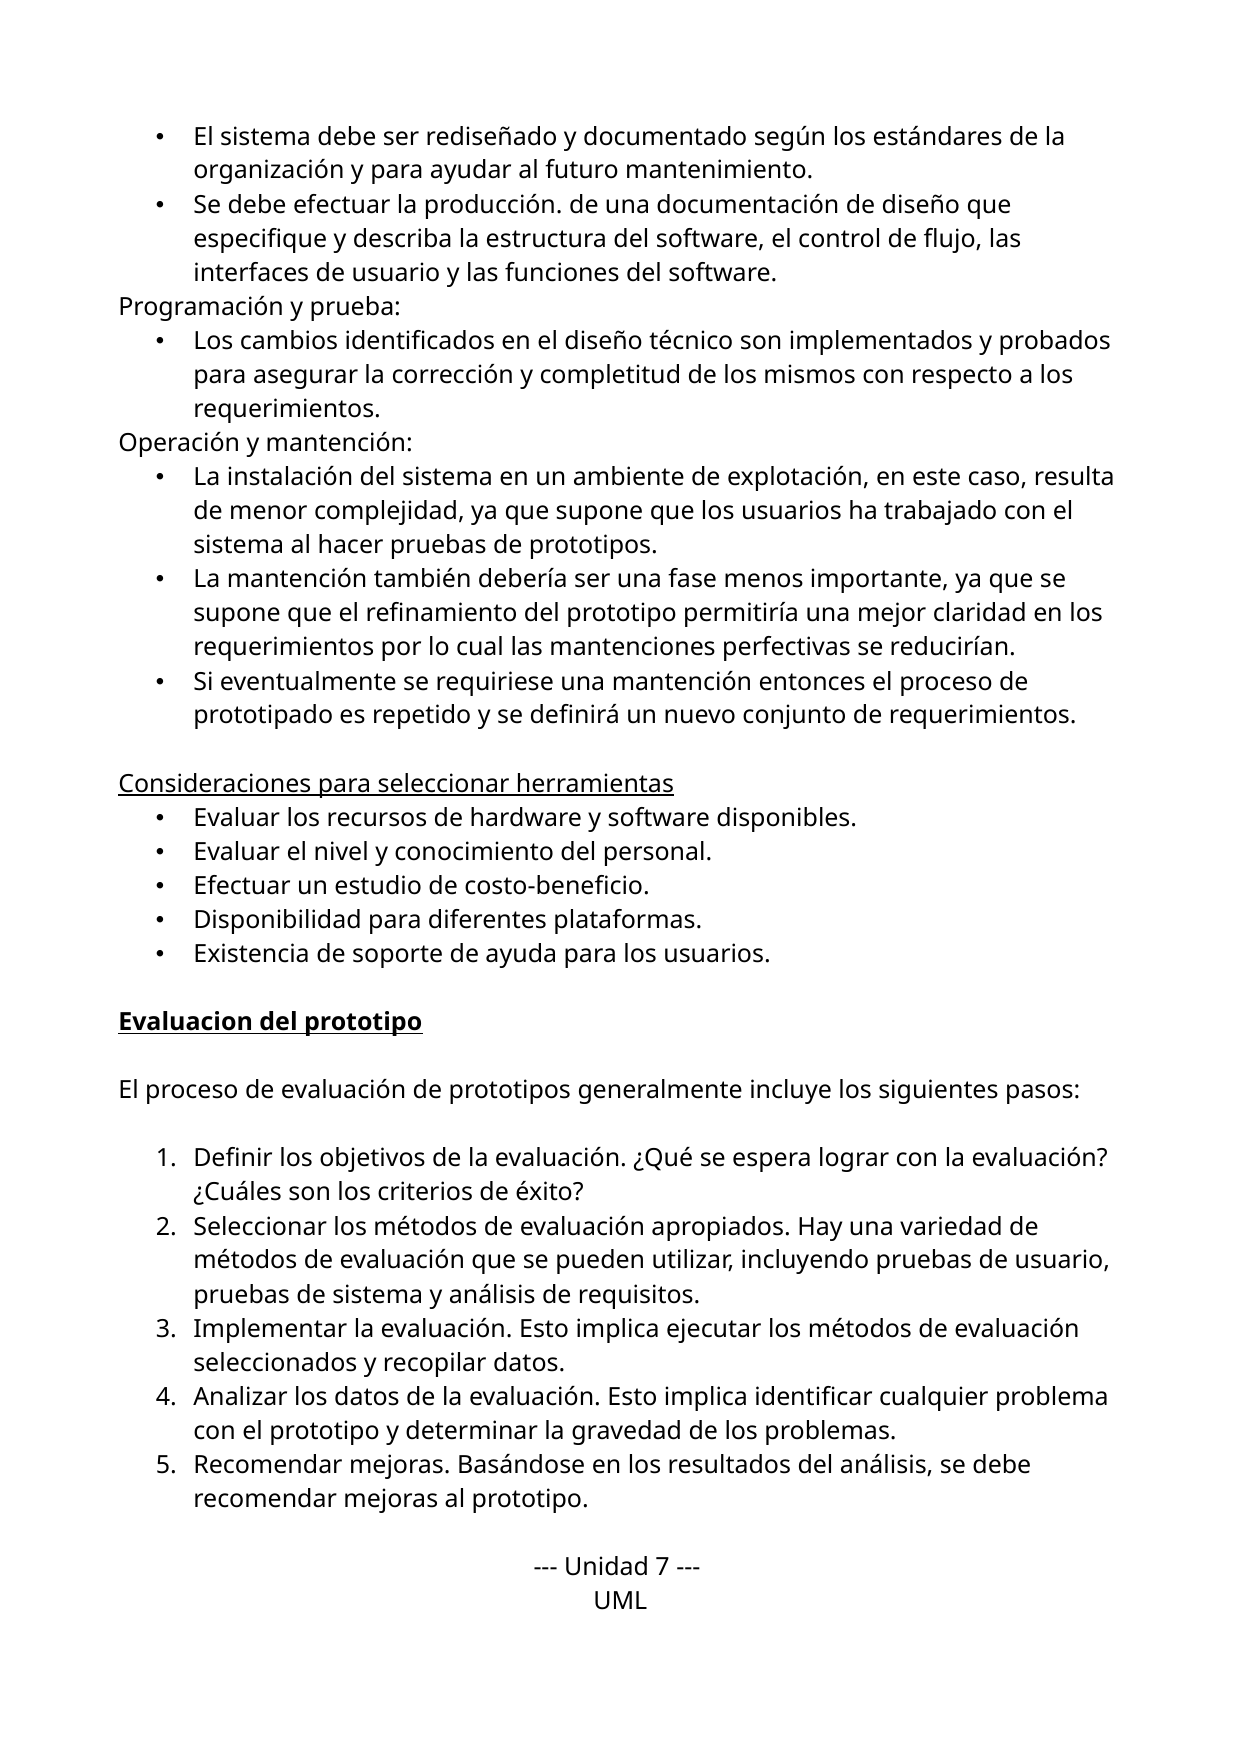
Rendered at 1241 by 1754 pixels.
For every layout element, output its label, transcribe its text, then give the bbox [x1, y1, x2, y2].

list La mantención también debería ser una fase menos importante, ya que se supone que el refinamiento del prototipo permitiría una mejor claridad en los requerimientos por lo cual las mantenciones perfectivas se reducirían. [156, 561, 1122, 663]
list Analizar los datos de la evaluación. Esto implica identificar cualquier problema con el prototipo y determinar la gravedad de los problemas. [156, 1378, 1122, 1447]
list Efectuar un estudio de costo-beneficio. [156, 867, 1122, 902]
list Implementar la evaluación. Esto implica ejecutar los métodos de evaluación seleccionados y recopilar datos. [156, 1310, 1122, 1378]
list Seleccionar los métodos de evaluación apropiados. Hay una variedad de métodos de evaluación que se pueden utilizar, incluyendo pruebas de usuario, pruebas de sistema y análisis de requisitos. [156, 1208, 1122, 1310]
text Consideraciones para seleccionar herramientas [118, 765, 1122, 799]
text --- Unidad 7 --- [118, 1549, 1122, 1583]
list Los cambios identificados en el diseño técnico son implementados y probados para asegurar la corrección y completitud de los mismos con respecto a los requerimientos. [156, 322, 1122, 425]
list La instalación del sistema en un ambiente de explotación, en este caso, resulta de menor complejidad, ya que supone que los usuarios ha trabajado con el sistema al hacer pruebas de prototipos. [156, 459, 1122, 561]
list Se debe efectuar la producción. de una documentación de diseño que especifique y describa la estructura del software, el control de flujo, las interfaces de usuario y las funciones del software. [156, 186, 1122, 288]
text El proceso de evaluación de prototipos generalmente incluye los siguientes pasos: [118, 1072, 1122, 1106]
list Evaluar los recursos de hardware y software disponibles. [156, 799, 1122, 833]
list Existencia de soporte de ayuda para los usuarios. [156, 936, 1122, 970]
list Evaluar el nivel y conocimiento del personal. [156, 833, 1122, 867]
list Recomendar mejoras. Basándose en los resultados del análisis, se debe recomendar mejoras al prototipo. [156, 1447, 1122, 1515]
list Definir los objetivos de la evaluación. ¿Qué se espera lograr con la evaluación? ¿Cuáles son los criterios de éxito? [156, 1140, 1122, 1208]
text Evaluacion del prototipo [118, 1004, 1122, 1038]
list El sistema debe ser rediseñado y documentado según los estándares de la organización y para ayudar al futuro mantenimiento. [156, 118, 1122, 186]
list Si eventualmente se requiriese una mantención entonces el proceso de prototipado es repetido y se definirá un nuevo conjunto de requerimientos. [156, 663, 1122, 731]
text UML [118, 1583, 1122, 1617]
text Operación y mantención: [118, 425, 1122, 459]
text Programación y prueba: [118, 288, 1122, 322]
list Disponibilidad para diferentes plataformas. [156, 902, 1122, 936]
